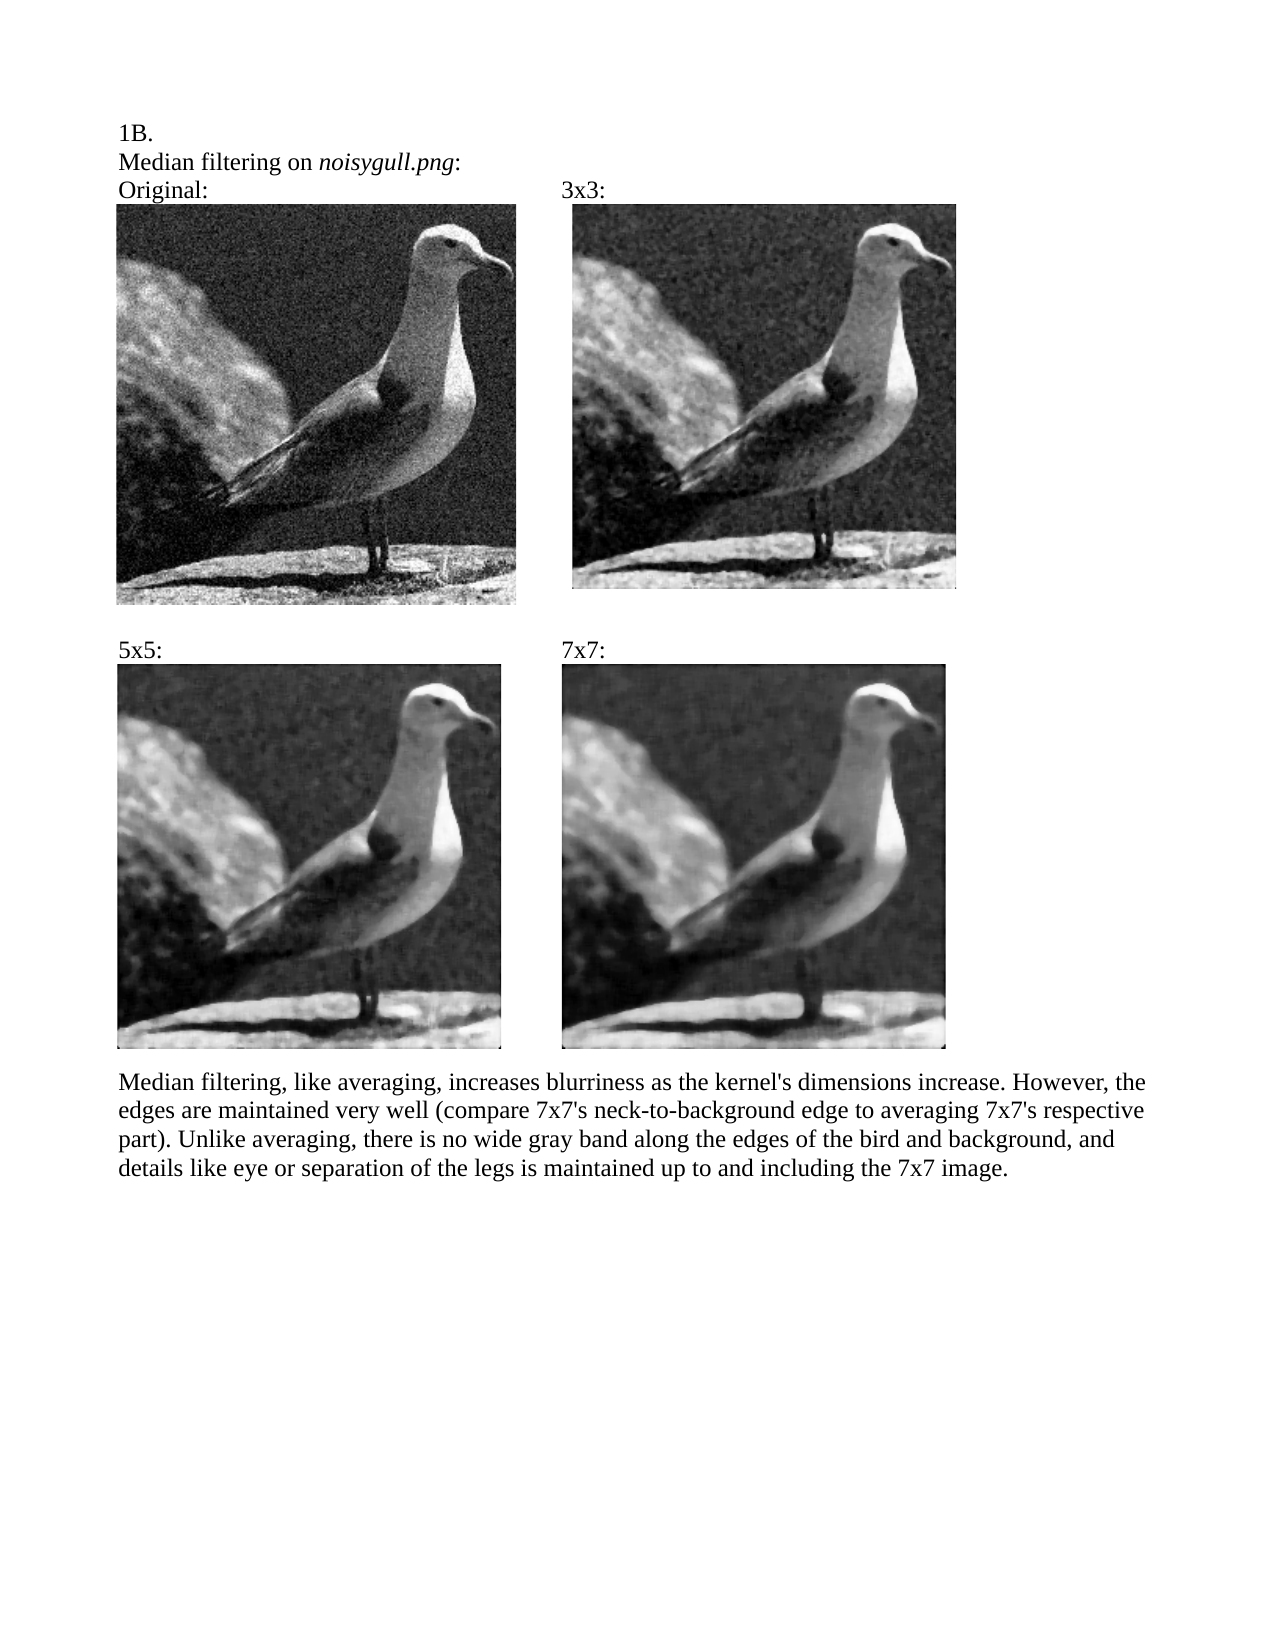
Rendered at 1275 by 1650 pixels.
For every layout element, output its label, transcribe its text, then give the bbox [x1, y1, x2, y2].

picture [116, 204, 517, 605]
picture [117, 664, 502, 1049]
text Median filtering on noisygull.png: [118, 147, 1157, 176]
picture [572, 204, 957, 589]
picture [561, 664, 946, 1049]
text Original: 3x3: [118, 176, 1157, 204]
text Median filtering, like averaging, increases blurriness as the kernel's dimensions increase. However, the edges are maintained very well (compare 7x7's neck-to-background edge to averaging 7x7's respective part). Unlike averaging, there is no wide gray band along the edges of the bird and background, and details like eye or separation of the legs is maintained up to and including the 7x7 image. [118, 1067, 1157, 1182]
text 1B. [118, 118, 1157, 147]
text 5x5: 7x7: [118, 636, 1157, 664]
